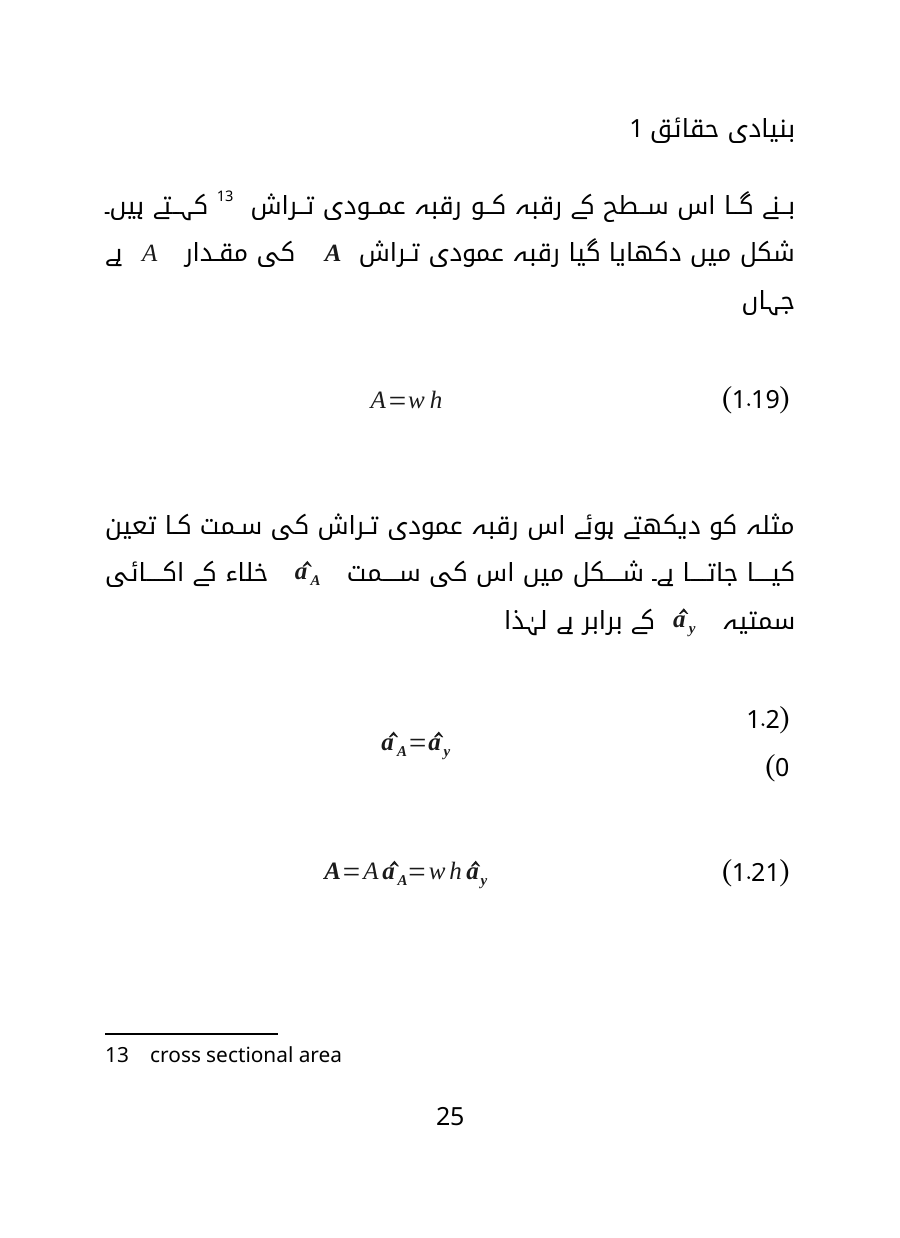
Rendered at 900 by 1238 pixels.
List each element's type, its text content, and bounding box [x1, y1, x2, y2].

table_header [105, 691, 718, 810]
table_header (1.20) [718, 691, 795, 810]
text مثلہ کو دیکھتے ہوئے اس رقبہ عمودی تراش کی سمت کا تعین کیا جاتا ہے۔ شکل میں اس کی سمت خلاء کے اکائی سمتیہ کے برابر ہے لہٰذا [105, 502, 795, 644]
table_header (1.21) [696, 844, 795, 915]
text شکل 1.8 میں ایک سلاخ دکھایا گیا ہے۔ اس کو اکائی سمتیہکی سمت میں لٹایا گیا ہے۔ اگر ہم تصور میں اس سلاخ کو لمبائی کی عمودی سمت میں کاٹیں تو اس کا جو سرہ بنے گا اس سطح کے رقبہ کو رقبہ عمودی تراش کہتے ہیں۔ شکل میں دکھایا گیا رقبہ عمودی تراش کی مقدار ہے جہاں [105, 182, 795, 324]
table_header [105, 371, 697, 442]
text cross sectional area [105, 1040, 795, 1068]
table_header [105, 844, 696, 915]
table_header (1.19) [697, 371, 795, 442]
